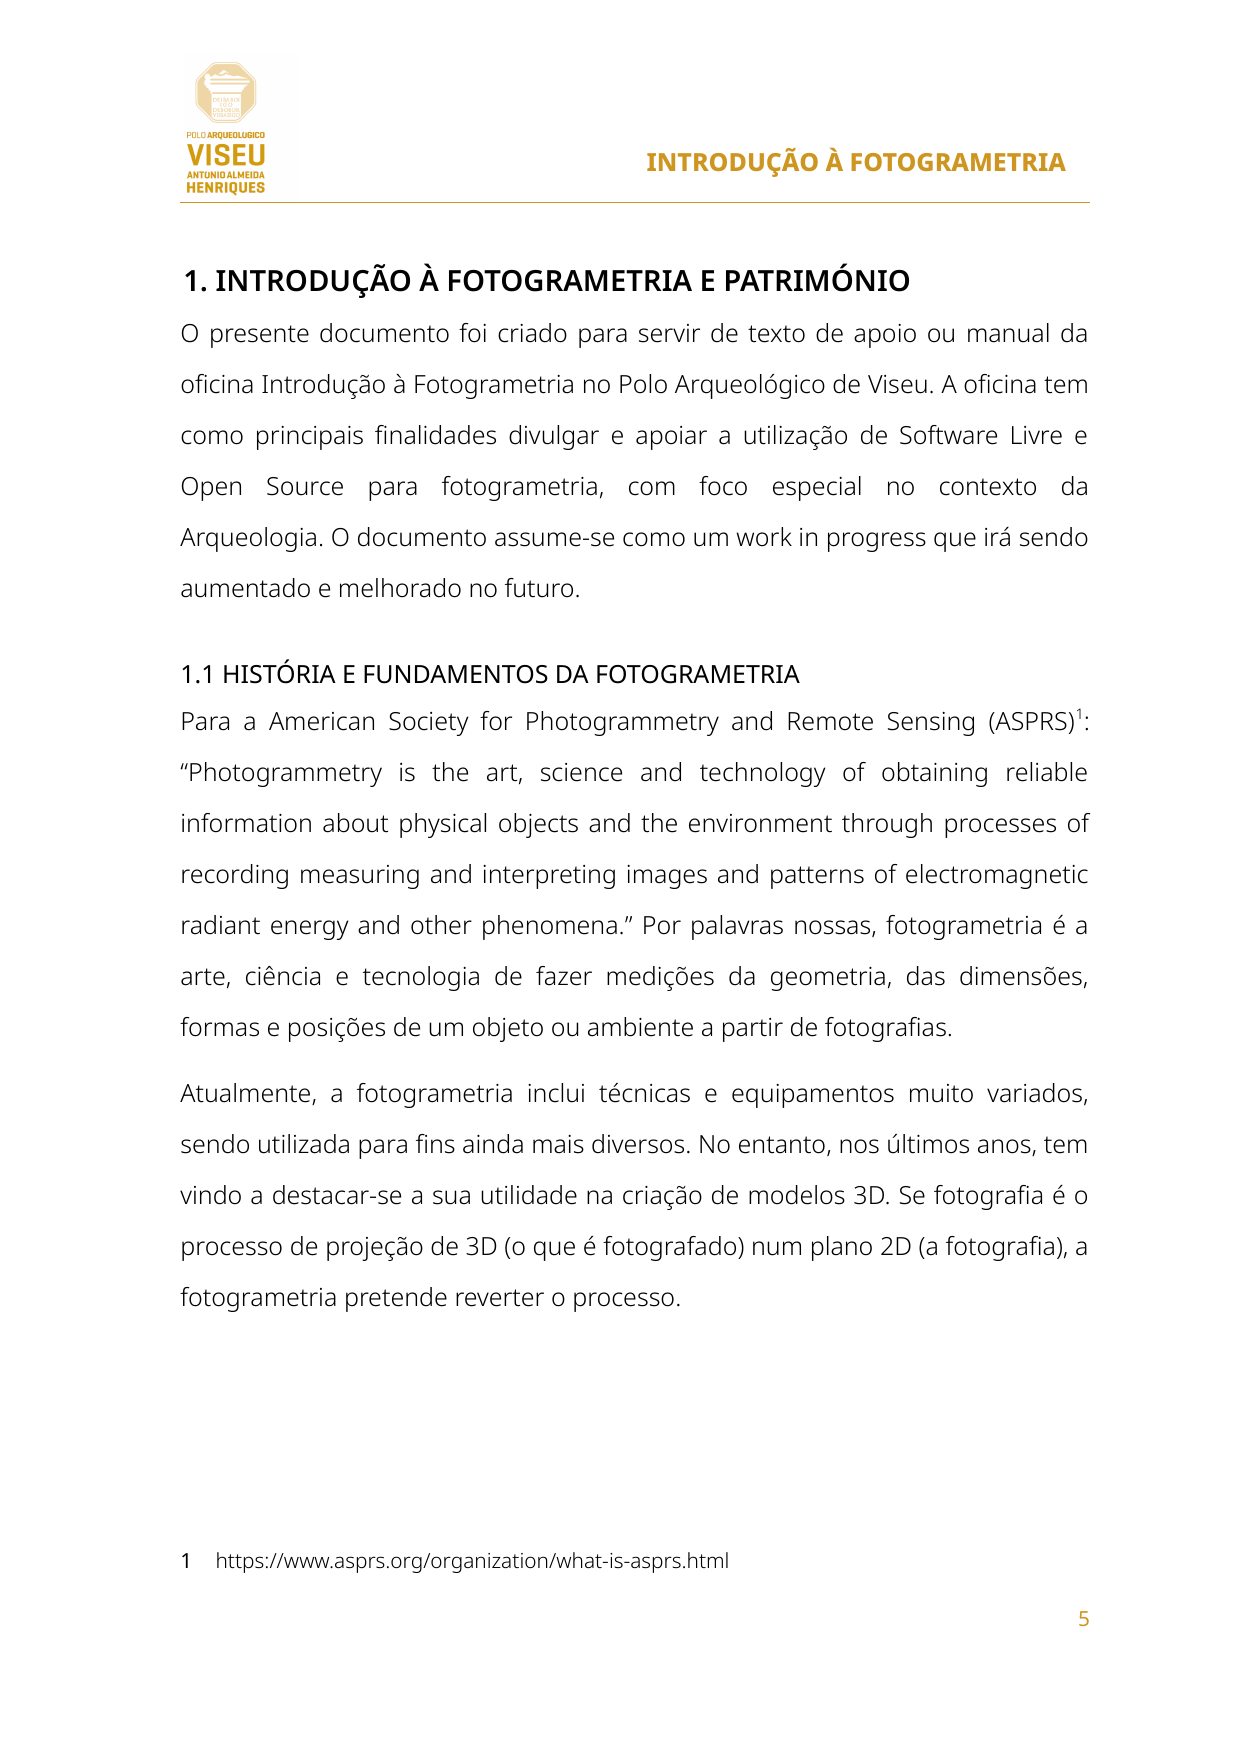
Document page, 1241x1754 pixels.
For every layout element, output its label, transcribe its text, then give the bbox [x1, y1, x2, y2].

text https://www.asprs.org/organization/what-is-asprs.html [180, 1547, 1090, 1575]
text Atualmente, a fotogrametria inclui técnicas e equipamentos muito variados, sendo utilizada para fins ainda mais diversos. No entanto, nos últimos anos, tem vindo a destacar-se a sua utilidade na criação de modelos 3D. Se fotografia é o processo de projeção de 3D (o que é fotografado) num plano 2D (a fotografia), a fotogrametria pretende reverter o processo. [180, 1076, 1090, 1314]
subtitle 1. INTRODUÇÃO À FOTOGRAMETRIA E PATRIMÓNIO [180, 257, 1090, 303]
picture [184, 54, 300, 202]
text Para a American Society for Photogrammetry and Remote Sensing (ASPRS): “Photogrammetry is the art, science and technology of obtaining reliable information about physical objects and the environment through processes of recording measuring and interpreting images and patterns of electromagnetic radiant energy and other phenomena.” Por palavras nossas, fotogrametria é a arte, ciência e tecnologia de fazer medições da geometria, das dimensões, formas e posições de um objeto ou ambiente a partir de fotografias. [180, 704, 1090, 1044]
text O presente documento foi criado para servir de texto de apoio ou manual da oficina Introdução à Fotogrametria no Polo Arqueológico de Viseu. A oficina tem como principais finalidades divulgar e apoiar a utilização de Software Livre e Open Source para fotogrametria, com foco especial no contexto da Arqueologia. O documento assume-se como um work in progress que irá sendo aumentado e melhorado no futuro. [180, 315, 1090, 605]
subtitle 1.1 História e fundamentos da fotogrametria [180, 657, 1090, 691]
